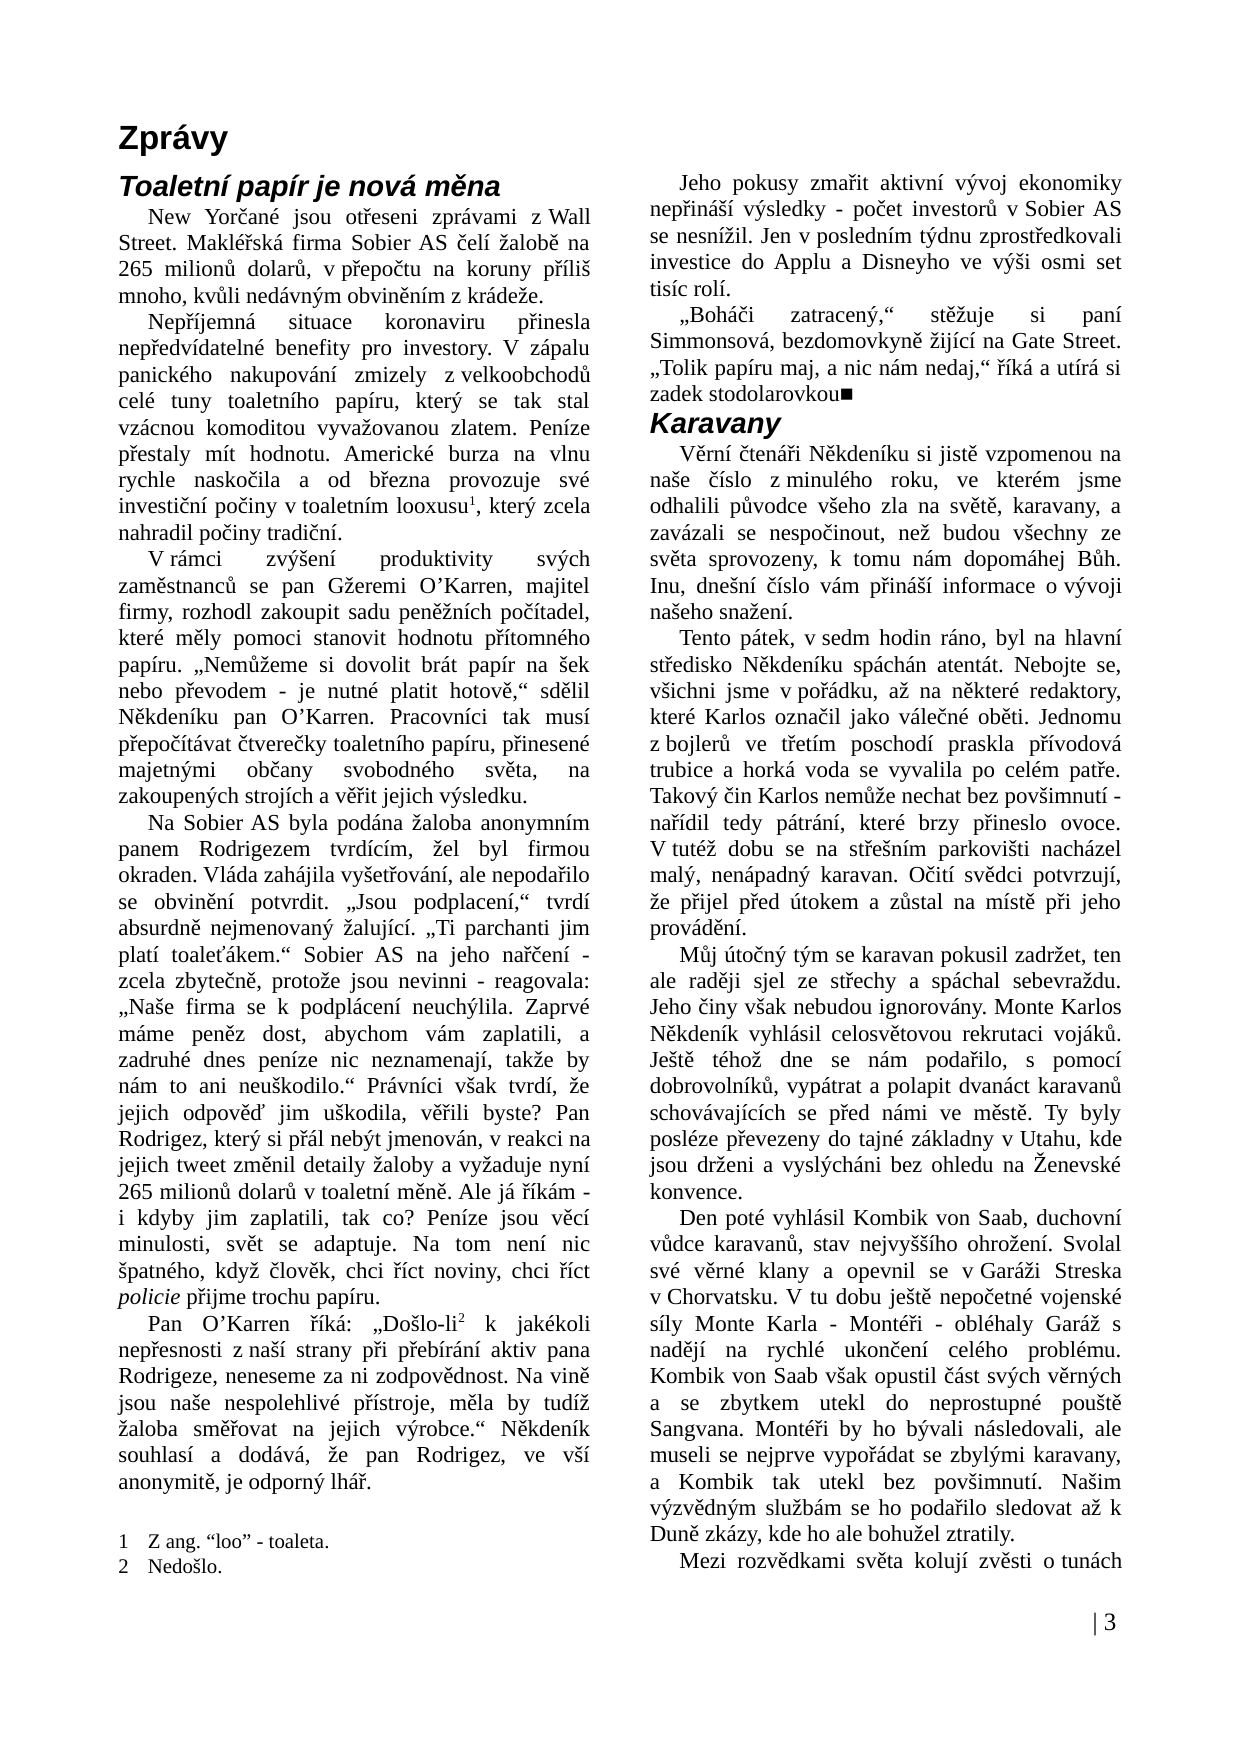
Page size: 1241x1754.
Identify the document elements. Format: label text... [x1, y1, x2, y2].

text Na Sobier AS byla podána žaloba anonymním panem Rodrigezem tvrdícím, žel byl firmou okraden. Vláda zahájila vyšetřování, ale nepodařilo se obvinění potvrdit. „Jsou podplacení,“ tvrdí absurdně nejmenovaný žalující. „Ti parchanti jim platí toaleťákem.“ Sobier AS na jeho nařčení - zcela zbytečně, protože jsou nevinni - reagovala: „Naše firma se k podplácení neuchýlila. Zaprvé máme peněz dost, abychom vám zaplatili, a zadruhé dnes peníze nic neznamenají, takže by nám to ani neuškodilo.“ Právníci však tvrdí, že jejich odpověď jim uškodila, věřili byste? Pan Rodrigez, který si přál nebýt jmenován, v reakci na jejich tweet změnil detaily žaloby a vyžaduje nyní 265 milionů dolarů v toaletní měně. Ale já říkám - i kdyby jim zaplatili, tak co? Peníze jsou věcí minulosti, svět se adaptuje. Na tom není nic špatného, když člověk, chci říct noviny, chci říct policie přijme trochu papíru. [118, 809, 591, 1309]
text „Boháči zatracený,“ stěžuje si paní Simmonsová, bezdomovkyně žijící na Gate Street. „Tolik papíru maj, a nic nám nedaj,“ říká a utírá si zadek stodolarovkou■ [649, 301, 1122, 406]
text V rámci zvýšení produktivity svých zaměstnanců se pan Gžeremi O’Karren, majitel firmy, rozhodl zakoupit sadu peněžních počítadel, které měly pomoci stanovit hodnotu přítomného papíru. „Nemůžeme si dovolit brát papír na šek nebo převodem - je nutné platit hotově,“ sdělil Někdeníku pan O’Karren. Pracovníci tak musí přepočítávat čtverečky toaletního papíru, přinesené majetnými občany svobodného světa, na zakoupených strojích a věřit jejich výsledku. [118, 545, 591, 809]
text Nedošlo. [118, 1553, 591, 1578]
text New Yorčané jsou otřeseni zprávami z Wall Street. Makléřská firma Sobier AS čelí žalobě na 265 milionů dolarů, v přepočtu na koruny příliš mnoho, kvůli nedávným obviněním z krádeže. [118, 203, 591, 308]
text Nepříjemná situace koronaviru přinesla nepředvídatelné benefity pro investory. V zápalu panického nakupování zmizely z velkoobchodů celé tuny toaletního papíru, který se tak stal vzácnou komoditou vyvažovanou zlatem. Peníze přestaly mít hodnotu. Americké burza na vlnu rychle naskočila a od března provozuje své investiční počiny v toaletním looxusu, který zcela nahradil počiny tradiční. [118, 308, 591, 545]
subtitle Zprávy [118, 118, 1122, 157]
text Z ang. “loo” - toaleta. [118, 1529, 591, 1553]
text Můj útočný tým se karavan pokusil zadržet, ten ale raději sjel ze střechy a spáchal sebevraždu. Jeho činy však nebudou ignorovány. Monte Karlos Někdeník vyhlásil celosvětovou rekrutaci vojáků. Ještě téhož dne se nám podařilo, s pomocí dobrovolníků, vypátrat a polapit dvanáct karavanů schovávajících se před námi ve městě. Ty byly posléze převezeny do tajné základny v Utahu, kde jsou drženi a vyslýcháni bez ohledu na Ženevské konvence. [649, 941, 1122, 1204]
subtitle Toaletní papír je nová měna [118, 169, 591, 203]
text Jeho pokusy zmařit aktivní vývoj ekonomiky nepřináší výsledky - počet investorů v Sobier AS se nesnížil. Jen v posledním týdnu zprostředkovali investice do Applu a Disneyho ve výši osmi set tisíc rolí. [649, 169, 1122, 301]
text Věrní čtenáři Někdeníku si jistě vzpomenou na naše číslo z minulého roku, ve kterém jsme odhalili původce všeho zla na světě, karavany, a zavázali se nespočinout, než budou všechny ze světa sprovozeny, k tomu nám dopomáhej Bůh. Inu, dnešní číslo vám přináší informace o vývoji našeho snažení. [649, 440, 1122, 624]
text Mezi rozvědkami světa kolují zvěsti o tunách [649, 1547, 1122, 1573]
text Tento pátek, v sedm hodin ráno, byl na hlavní středisko Někdeníku spáchán atentát. Nebojte se, všichni jsme v pořádku, až na některé redaktory, které Karlos označil jako válečné oběti. Jednomu z bojlerů ve třetím poschodí praskla přívodová trubice a horká voda se vyvalila po celém patře. Takový čin Karlos nemůže nechat bez povšimnutí - nařídil tedy pátrání, které brzy přineslo ovoce. V tutéž dobu se na střešním parkovišti nacházel malý, nenápadný karavan. Očití svědci potvrzují, že přijel před útokem a zůstal na místě při jeho provádění. [649, 624, 1122, 941]
text Den poté vyhlásil Kombik von Saab, duchovní vůdce karavanů, stav nejvyššího ohrožení. Svolal své věrné klany a opevnil se v Garáži Streska v Chorvatsku. V tu dobu ještě nepočetné vojenské síly Monte Karla - Montéři - obléhaly Garáž s nadějí na rychlé ukončení celého problému. Kombik von Saab však opustil část svých věrných a se zbytkem utekl do neprostupné pouště Sangvana. Montéři by ho bývali následovali, ale museli se nejprve vypořádat se zbylými karavany, a Kombik tak utekl bez povšimnutí. Našim výzvědným službám se ho podařilo sledovat až k Duně zkázy, kde ho ale bohužel ztratily. [649, 1204, 1122, 1547]
subtitle Karavany [649, 406, 1122, 440]
text Pan O’Karren říká: „Došlo-li k jakékoli nepřesnosti z naší strany při přebírání aktiv pana Rodrigeze, neneseme za ni zodpovědnost. Na vině jsou naše nespolehlivé přístroje, měla by tudíž žaloba směřovat na jejich výrobce.“ Někdeník souhlasí a dodává, že pan Rodrigez, ve vší anonymitě, je odporný lhář. [118, 1309, 591, 1494]
